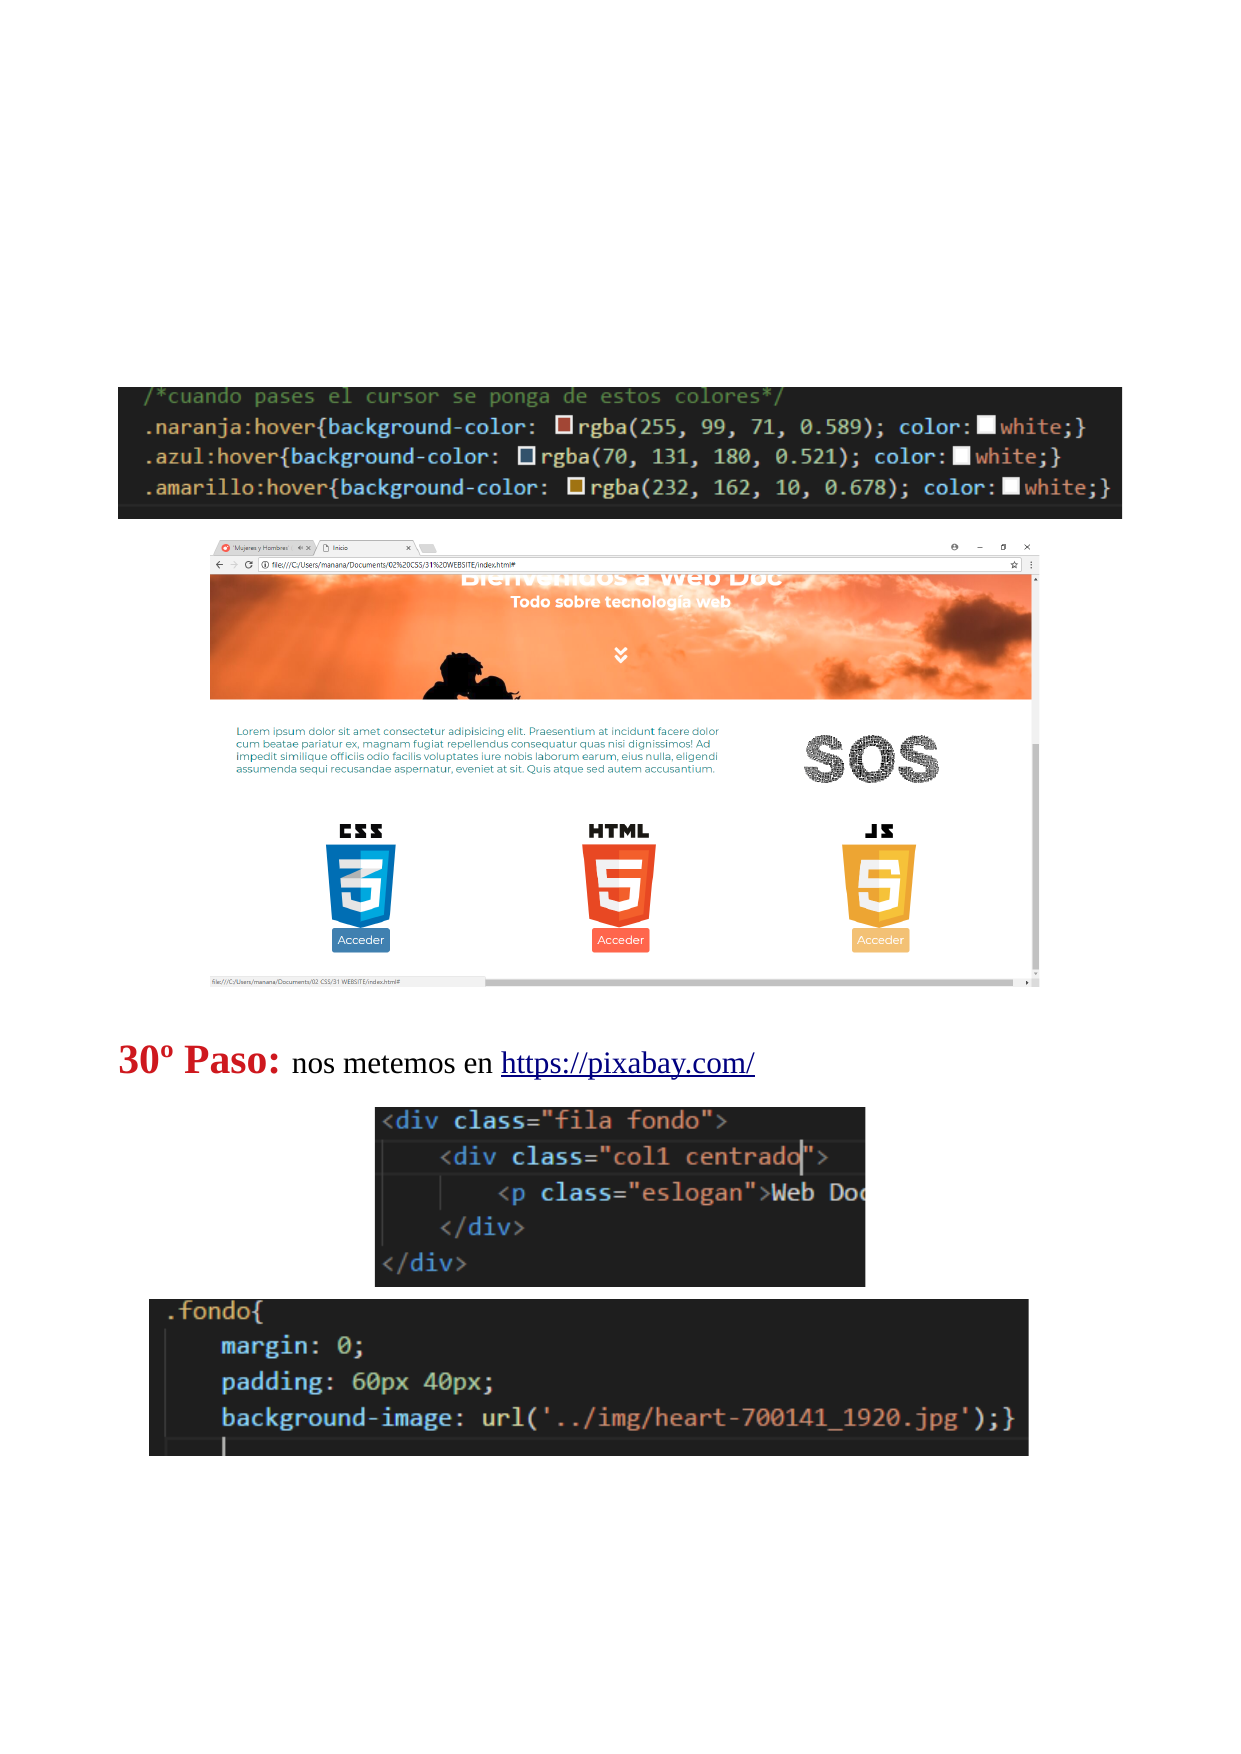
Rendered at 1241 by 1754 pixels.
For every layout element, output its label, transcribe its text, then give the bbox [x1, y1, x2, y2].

text 30º Paso: nos metemos en https://pixabay.com/ [118, 1034, 1122, 1082]
picture [374, 1107, 866, 1287]
picture [210, 540, 1040, 987]
picture [149, 1299, 1029, 1456]
picture [118, 387, 1123, 519]
